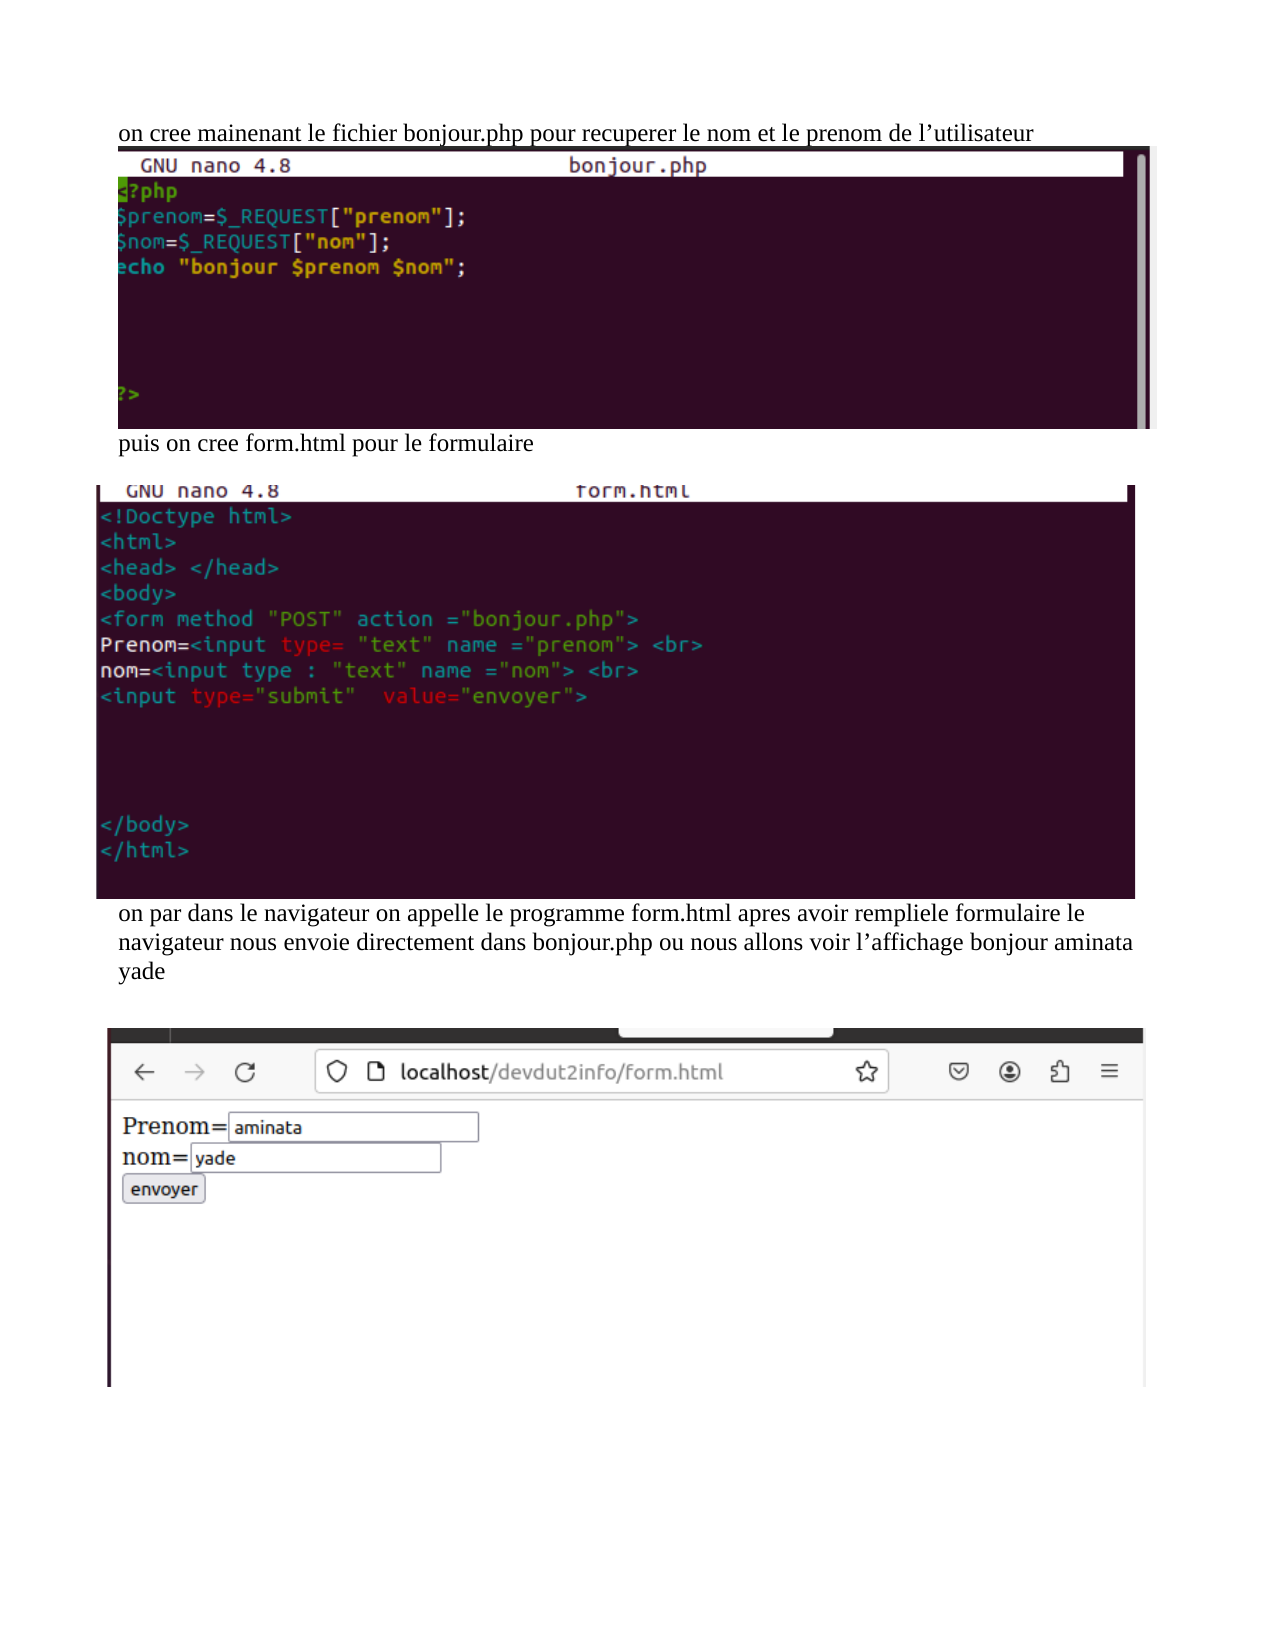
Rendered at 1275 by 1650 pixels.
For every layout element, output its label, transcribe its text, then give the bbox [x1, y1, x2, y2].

picture [118, 146, 1157, 429]
picture [107, 1028, 1146, 1387]
text on cree mainenant le fichier bonjour.php pour recuperer le nom et le prenom de l’utilisateur [118, 118, 1157, 146]
picture [96, 485, 1136, 899]
text puis on cree form.html pour le formulaire [118, 429, 1157, 457]
text on par dans le navigateur on appelle le programme form.html apres avoir rempliele formulaire le navigateur nous envoie directement dans bonjour.php ou nous allons voir l’affichage bonjour aminata yade [118, 457, 1157, 984]
